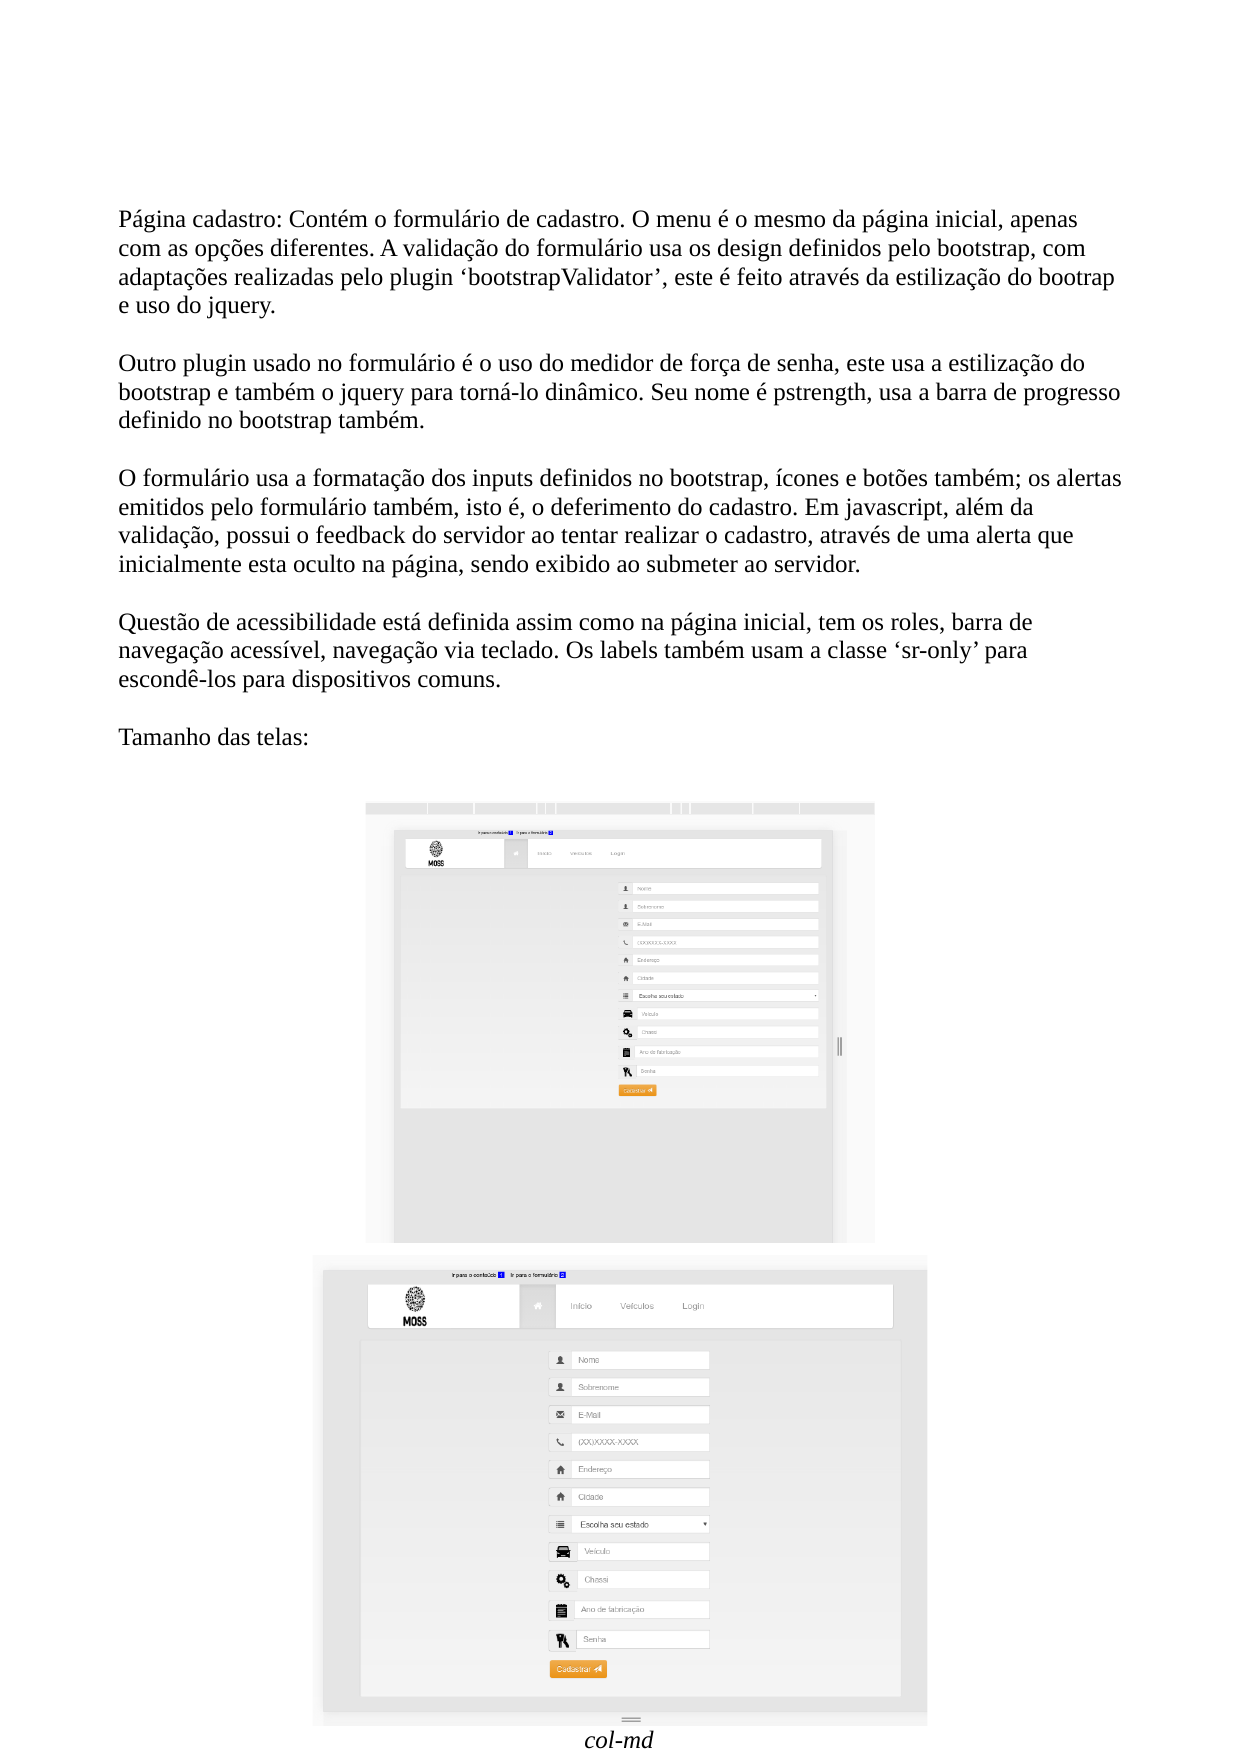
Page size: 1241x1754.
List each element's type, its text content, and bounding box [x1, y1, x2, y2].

picture [365, 801, 875, 1243]
text Tamanho das telas: [118, 722, 1122, 751]
picture [312, 1255, 928, 1726]
text col-md [313, 1726, 927, 1754]
text Outro plugin usado no formulário é o uso do medidor de força de senha, este usa a estilização do bootstrap e também o jquery para torná-lo dinâmico. Seu nome é pstrength, usa a barra de progresso definido no bootstrap também. [118, 348, 1122, 434]
text Questão de acessibilidade está definida assim como na página inicial, tem os roles, barra de navegação acessível, navegação via teclado. Os labels também usam a classe ‘sr-only’ para escondê-los para dispositivos comuns. [118, 607, 1122, 693]
text col-lg [324, 801, 365, 1243]
text O formulário usa a formatação dos inputs definidos no bootstrap, ícones e botões também; os alertas emitidos pelo formulário também, isto é, o deferimento do cadastro. Em javascript, além da validação, possui o feedback do servidor ao tentar realizar o cadastro, através de uma alerta que inicialmente esta oculto na página, sendo exibido ao submeter ao servidor. [118, 463, 1122, 578]
text col-lg [875, 801, 916, 1243]
text Página cadastro: Contém o formulário de cadastro. O menu é o mesmo da página inicial, apenas com as opções diferentes. A validação do formulário usa os design definidos pelo bootstrap, com adaptações realizadas pelo plugin ‘bootstrapValidator’, este é feito através da estilização do bootrap e uso do jquery. [118, 204, 1122, 319]
